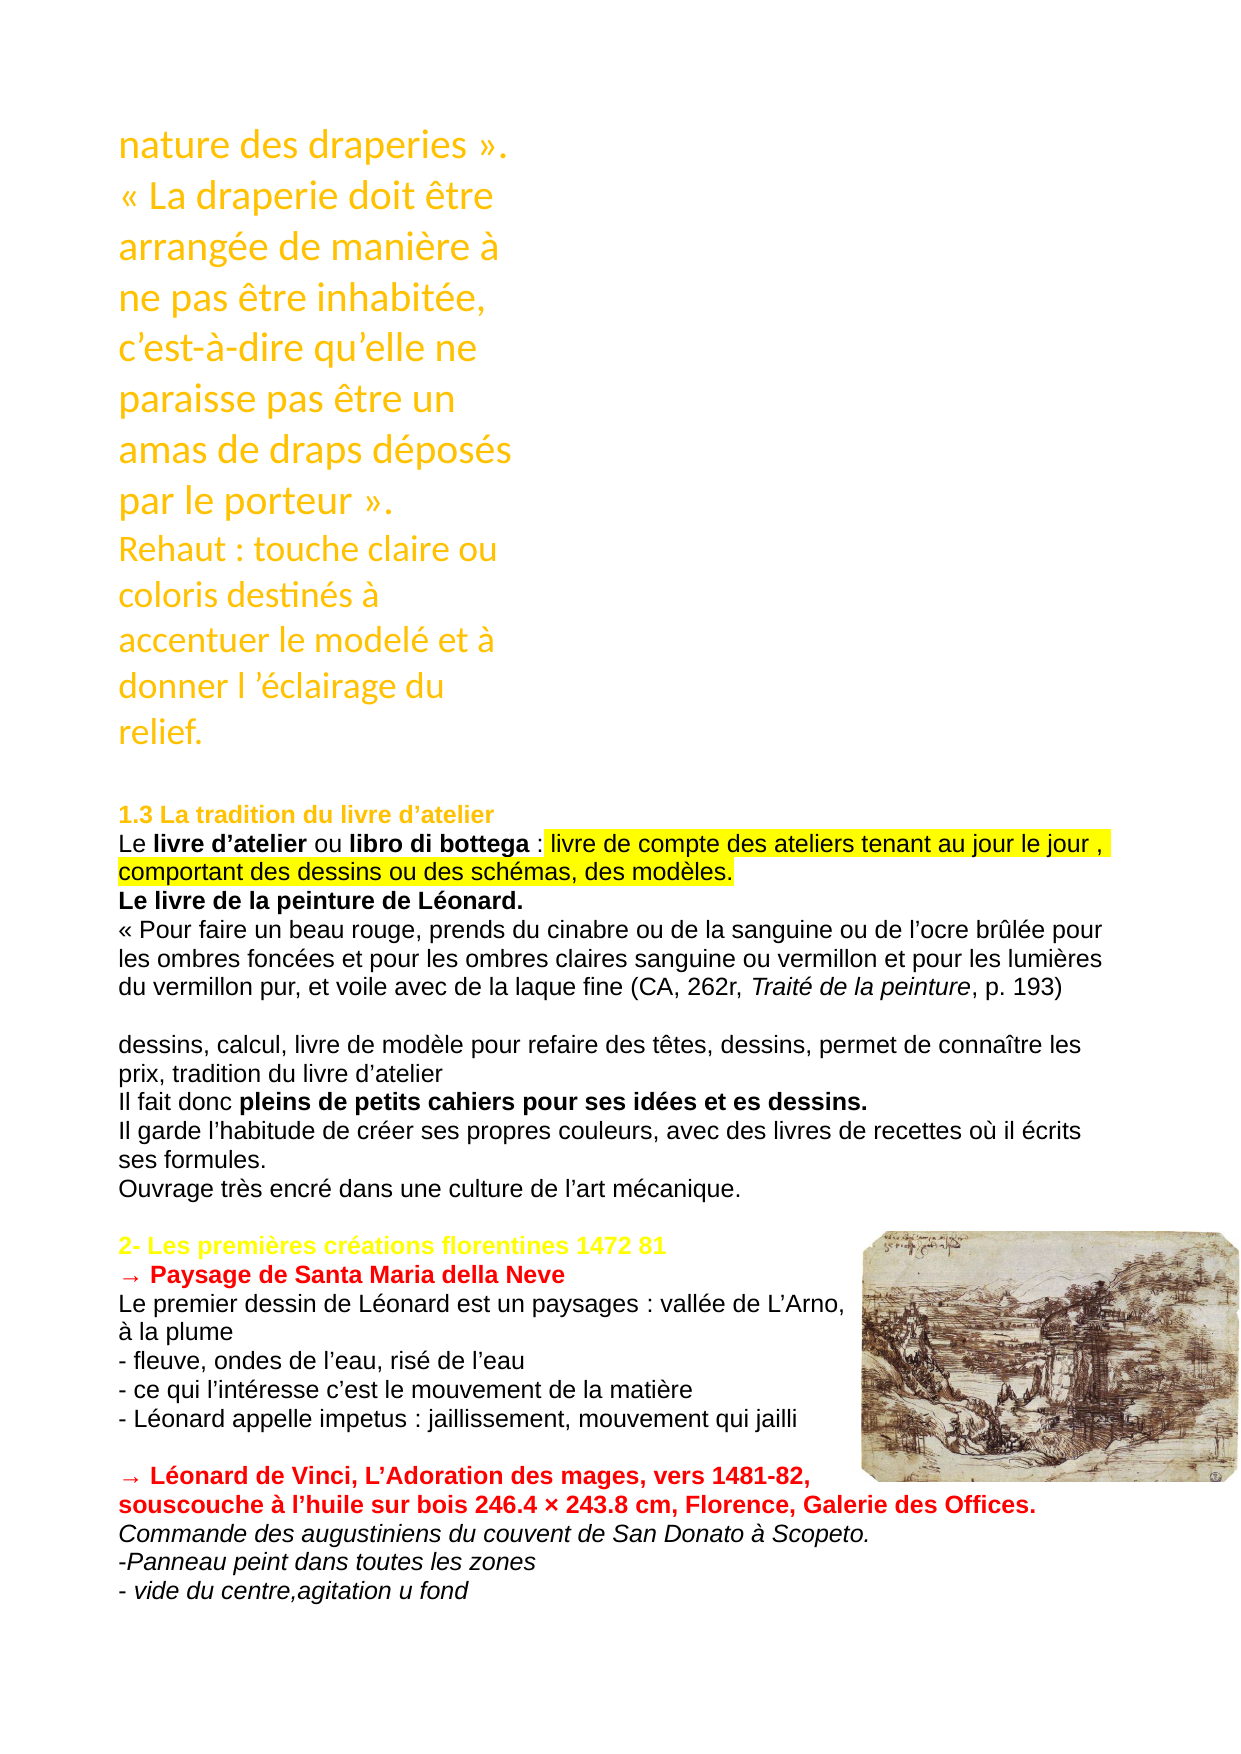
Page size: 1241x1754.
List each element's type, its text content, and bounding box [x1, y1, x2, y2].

text - Léonard appelle impetus : jaillissement, mouvement qui jailli [118, 1403, 861, 1432]
text « Pour faire un beau rouge, prends du cinabre ou de la sanguine ou de l’ocre brûlée pour les ombres foncées et pour les ombres claires sanguine ou vermillon et pour les lumières du vermillon pur, et voile avec de la laque fine (CA, 262r, Traité de la peinture, p. 193) [118, 915, 1122, 1001]
text → Paysage de Santa Maria della Neve [118, 1260, 861, 1288]
text par le porteur ». [118, 474, 1122, 525]
text relief. [118, 708, 1122, 754]
text Il garde l’habitude de créer ses propres couleurs, avec des livres de recettes où il écrits ses formules. [118, 1116, 1122, 1173]
text accentuer le modelé et à [118, 616, 1122, 662]
text - fleuve, ondes de l’eau, risé de l’eau [118, 1346, 861, 1375]
text nature des draperies ». [118, 118, 1122, 169]
picture [861, 1231, 1241, 1482]
text paraisse pas être un [118, 372, 1122, 423]
text → Léonard de Vinci, L’Adoration des mages, vers 1481-82, souscouche à l’huile sur bois 246.4 × 243.8 cm, Florence, Galerie des Offices. [118, 1461, 1122, 1518]
text - vide du centre,agitation u fond [118, 1576, 1122, 1605]
text Commande des augustiniens du couvent de San Donato à Scopeto. [118, 1518, 1122, 1547]
text Le premier dessin de Léonard est un paysages : vallée de L’Arno, à la plume [118, 1288, 861, 1346]
text « La draperie doit être [118, 169, 1122, 220]
text 2- Les premières créations florentines 1472 81 [118, 1231, 861, 1260]
text Le livre d’atelier ou libro di bottega : livre de compte des ateliers tenant au jour le jour , comportant des dessins ou des schémas, des modèles. [118, 828, 1122, 886]
text Il fait donc pleins de petits cahiers pour ses idées et es dessins. [118, 1087, 1122, 1116]
text Rehaut : touche claire ou [118, 525, 1122, 571]
text Le livre de la peinture de Léonard. [118, 886, 1122, 915]
text amas de draps déposés [118, 423, 1122, 474]
text c’est-à-dire qu’elle ne [118, 321, 1122, 372]
text donner l ’éclairage du [118, 662, 1122, 708]
text ne pas être inhabitée, [118, 271, 1122, 321]
text Ouvrage très encré dans une culture de l’art mécanique. [118, 1173, 1122, 1202]
text dessins, calcul, livre de modèle pour refaire des têtes, dessins, permet de connaître les prix, tradition du livre d’atelier [118, 1030, 1122, 1087]
text coloris destinés à [118, 571, 1122, 616]
text 1.3 La tradition du livre d’atelier [118, 800, 1122, 828]
text -Panneau peint dans toutes les zones [118, 1547, 1122, 1576]
text arrangée de manière à [118, 220, 1122, 271]
text - ce qui l’intéresse c’est le mouvement de la matière [118, 1375, 861, 1403]
